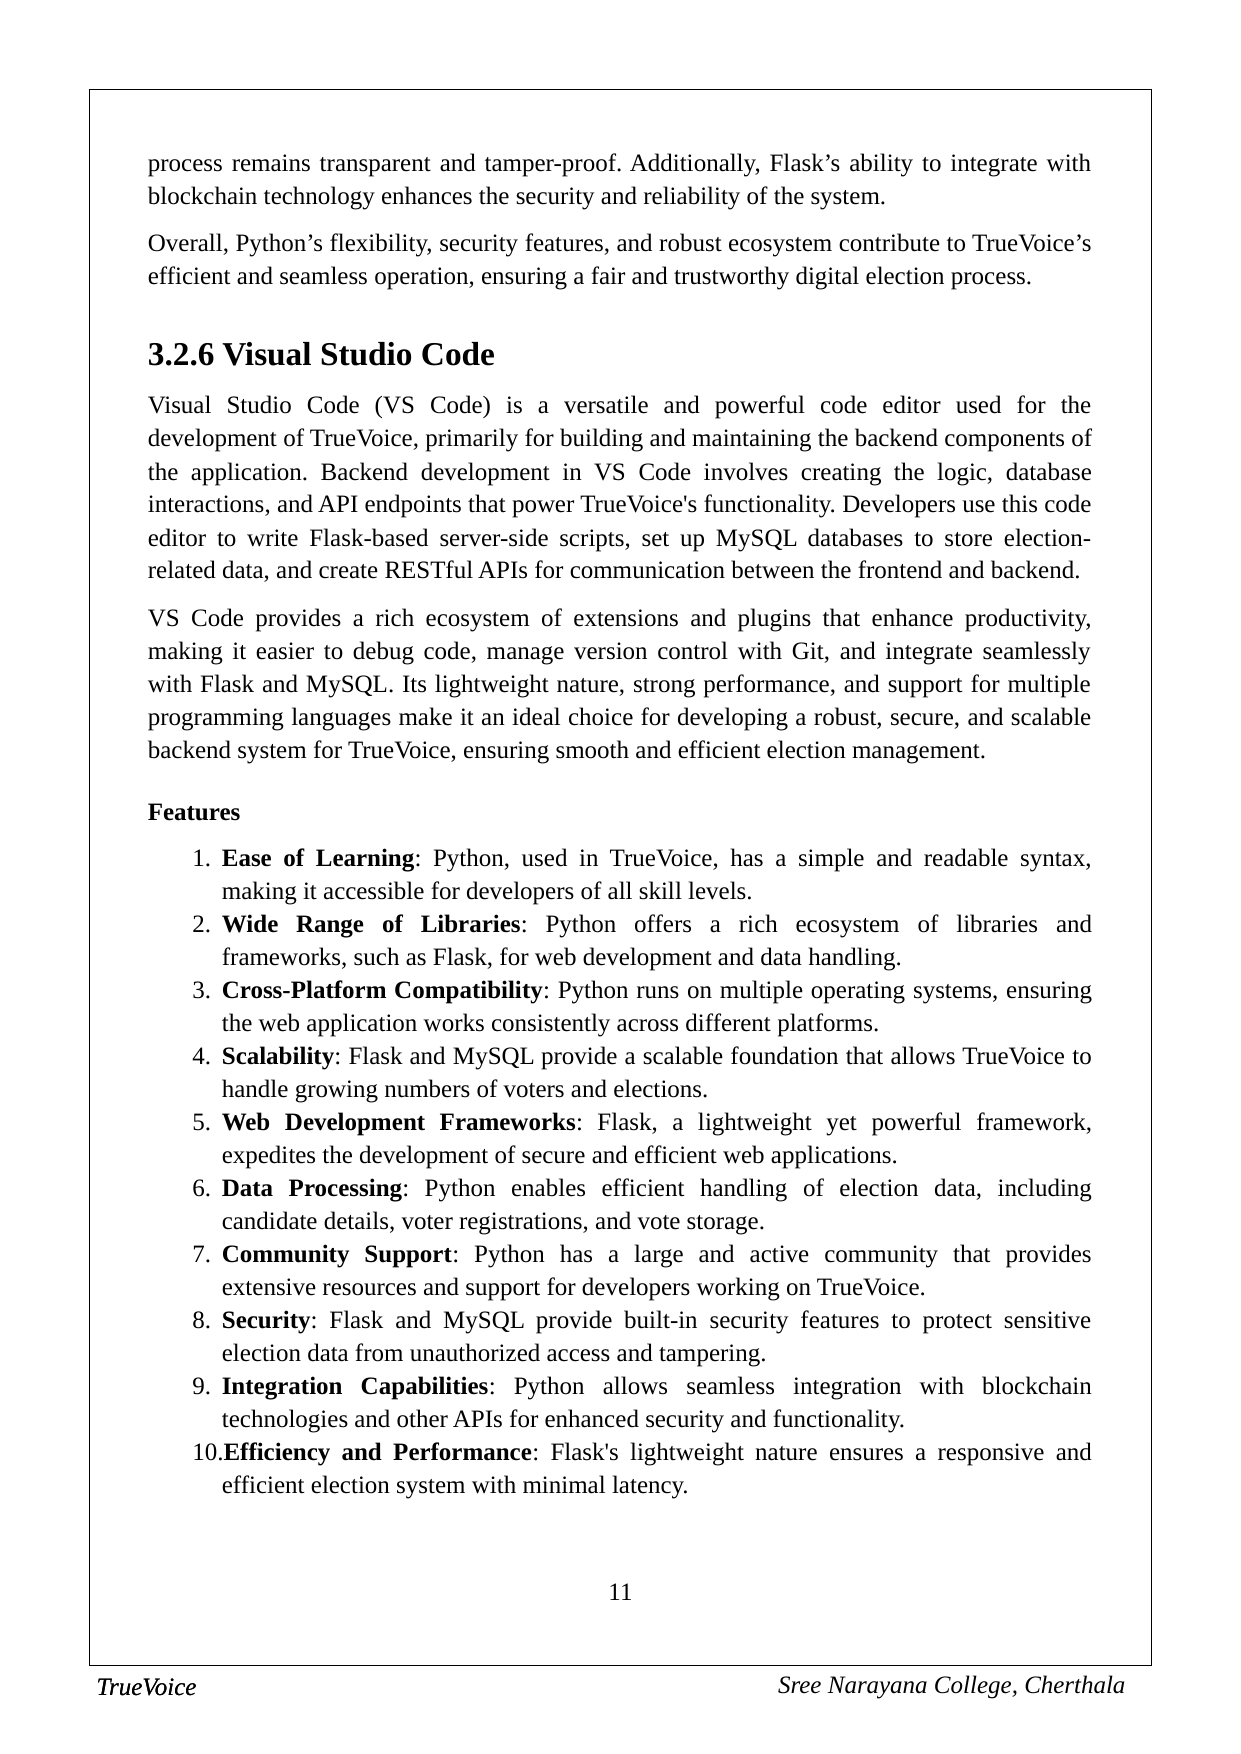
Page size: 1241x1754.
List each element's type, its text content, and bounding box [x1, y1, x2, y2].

text process remains transparent and tamper-proof. Additionally, Flask’s ability to integrate with blockchain technology enhances the security and reliability of the system. [148, 148, 1092, 209]
list Cross-Platform Compatibility: Python runs on multiple operating systems, ensuring the web application works consistently across different platforms. [192, 975, 1092, 1037]
list Ease of Learning: Python, used in TrueVoice, has a simple and readable syntax, making it accessible for developers of all skill levels. [192, 843, 1092, 905]
list Efficiency and Performance: Flask's lightweight nature ensures a responsive and efficient election system with minimal latency. [192, 1437, 1092, 1499]
list Scalability: Flask and MySQL provide a scalable foundation that allows TrueVoice to handle growing numbers of voters and elections. [192, 1041, 1092, 1103]
text Overall, Python’s flexibility, security features, and robust ecosystem contribute to TrueVoice’s efficient and seamless operation, ensuring a fair and trustworthy digital election process. [148, 228, 1092, 290]
list Data Processing: Python enables efficient handling of election data, including candidate details, voter registrations, and vote storage. [192, 1173, 1092, 1235]
subtitle Features [148, 797, 1092, 826]
list Wide Range of Libraries: Python offers a rich ecosystem of libraries and frameworks, such as Flask, for web development and data handling. [192, 909, 1092, 971]
text VS Code provides a rich ecosystem of extensions and plugins that enhance productivity, making it easier to debug code, manage version control with Git, and integrate seamlessly with Flask and MySQL. Its lightweight nature, strong performance, and support for multiple programming languages make it an ideal choice for developing a robust, secure, and scalable backend system for TrueVoice, ensuring smooth and efficient election management. [148, 603, 1092, 764]
subtitle 3.2.6 Visual Studio Code [148, 334, 1092, 372]
text Visual Studio Code (VS Code) is a versatile and powerful code editor used for the development of TrueVoice, primarily for building and maintaining the backend components of the application. Backend development in VS Code involves creating the logic, database interactions, and API endpoints that power TrueVoice's functionality. Developers use this code editor to write Flask-based server-side scripts, set up MySQL databases to store election-related data, and create RESTful APIs for communication between the frontend and backend. [148, 391, 1092, 584]
list Integration Capabilities: Python allows seamless integration with blockchain technologies and other APIs for enhanced security and functionality. [192, 1371, 1092, 1433]
list Community Support: Python has a large and active community that provides extensive resources and support for developers working on TrueVoice. [192, 1239, 1092, 1301]
list Security: Flask and MySQL provide built-in security features to protect sensitive election data from unauthorized access and tampering. [192, 1305, 1092, 1367]
list Web Development Frameworks: Flask, a lightweight yet powerful framework, expedites the development of secure and efficient web applications. [192, 1107, 1092, 1169]
